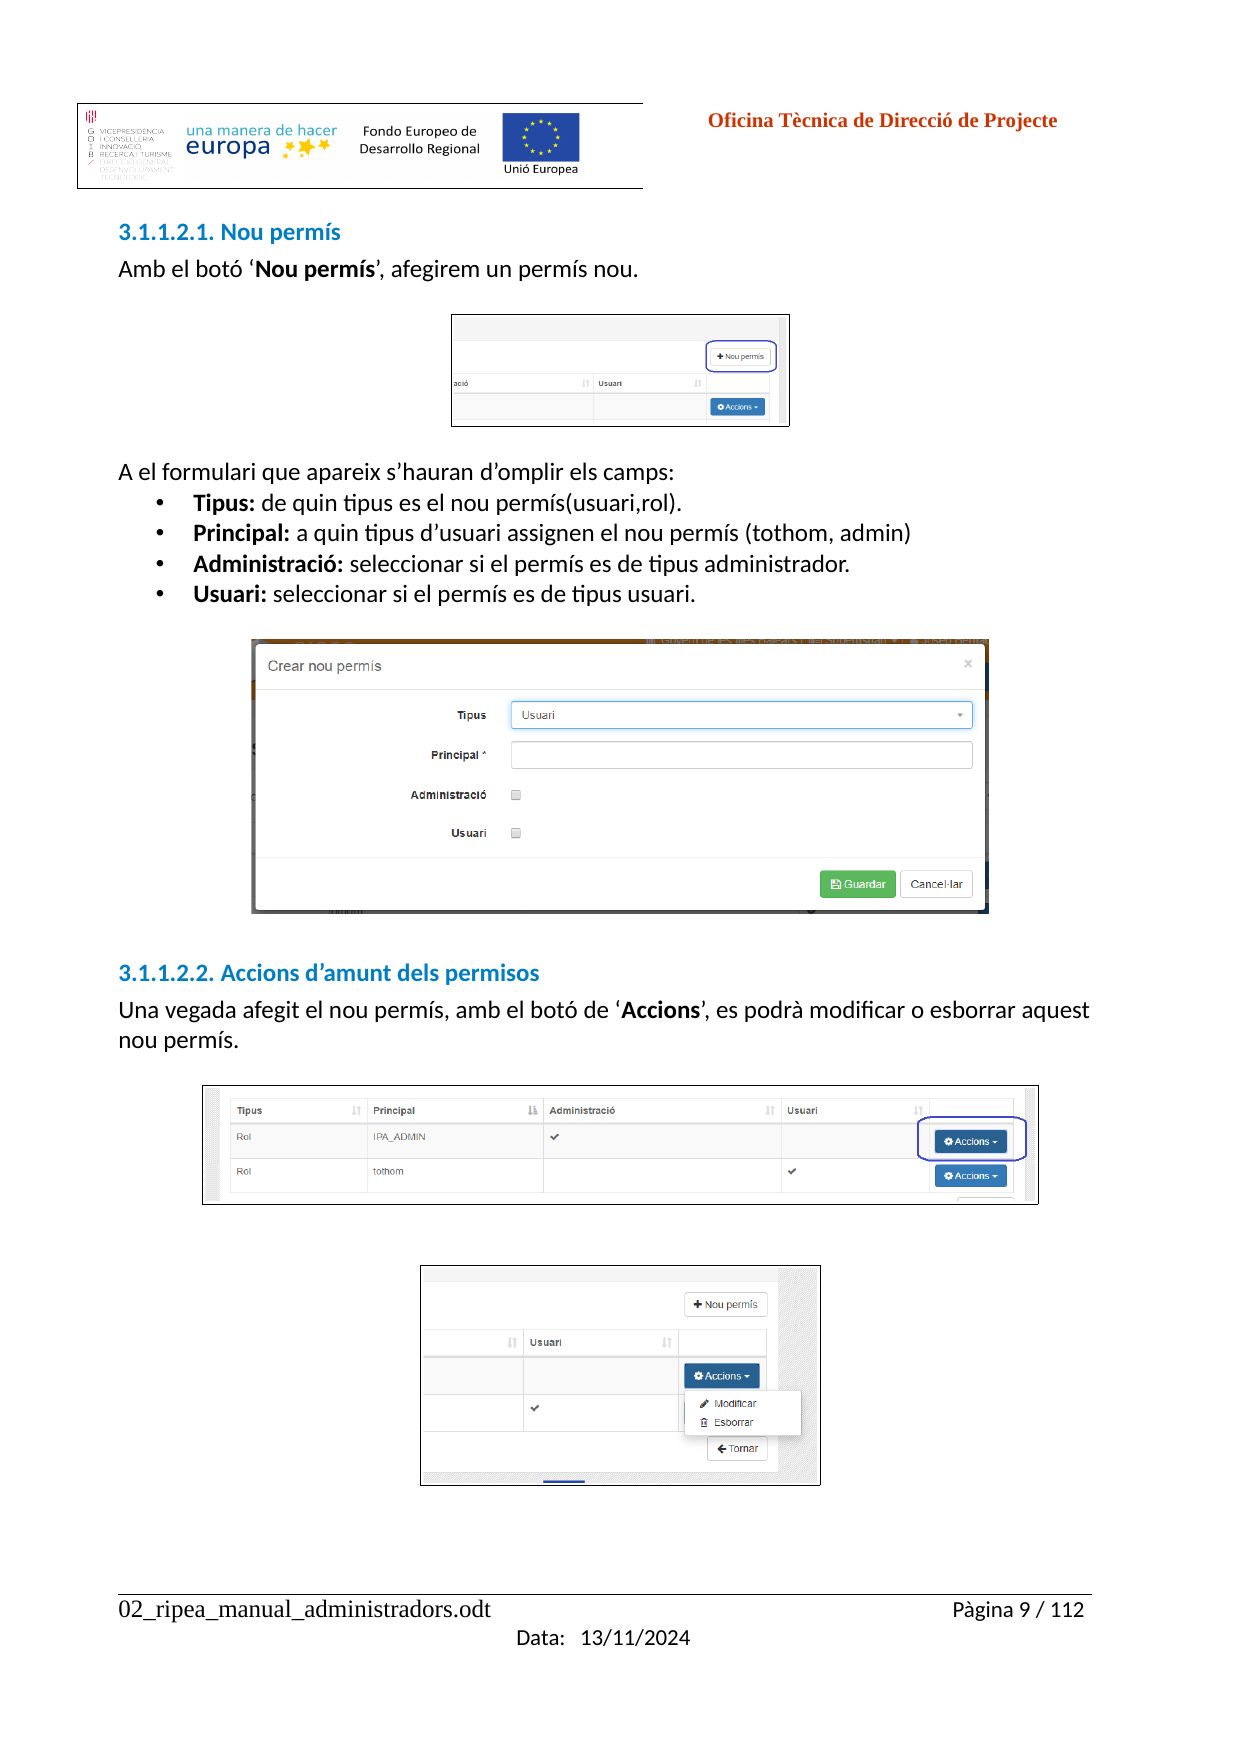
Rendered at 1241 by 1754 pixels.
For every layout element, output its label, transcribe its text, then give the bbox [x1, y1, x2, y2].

text Amb el botó ‘Nou permís’, afegirem un permís nou. [118, 253, 1122, 284]
subtitle 3.1.1.2.1. Nou permís [118, 216, 1122, 247]
text A el formulari que apareix s’hauran d’omplir els camps: [118, 456, 1122, 487]
picture [453, 317, 787, 423]
list Principal: a quin tipus d’usuari assignen el nou permís (tothom, admin) [156, 517, 1122, 548]
picture [205, 1088, 1035, 1201]
list Usuari: seleccionar si el permís es de tipus usuari. [156, 578, 1122, 609]
picture [423, 1268, 817, 1483]
list Tipus: de quin tipus es el nou permís(usuari,rol). [156, 487, 1122, 517]
list Administració: seleccionar si el permís es de tipus administrador. [156, 548, 1122, 578]
picture [251, 639, 989, 914]
text Una vegada afegit el nou permís, amb el botó de ‘Accions’, es podrà modificar o esborrar aquest nou permís. [118, 994, 1122, 1055]
subtitle 3.1.1.2.2. Accions d’amunt dels permisos [118, 957, 1122, 988]
picture [82, 108, 178, 182]
picture [184, 108, 585, 182]
